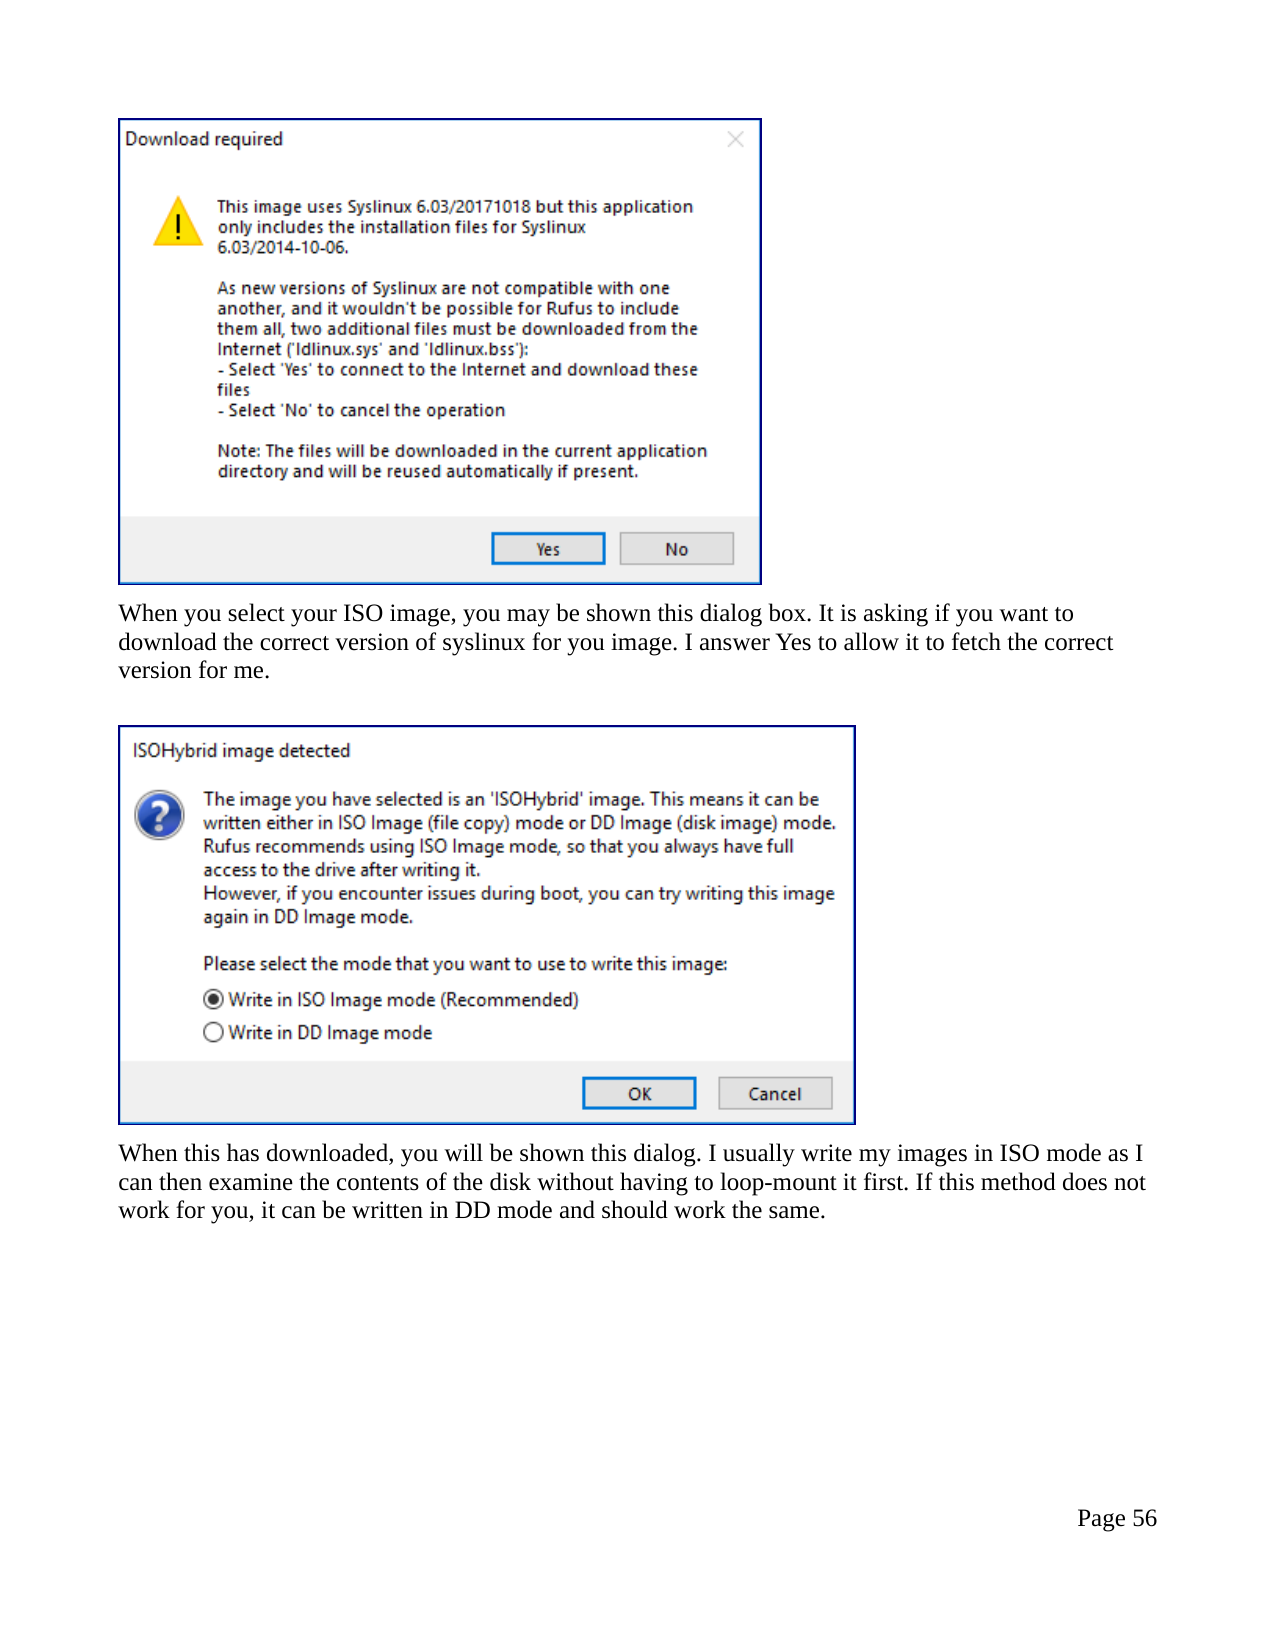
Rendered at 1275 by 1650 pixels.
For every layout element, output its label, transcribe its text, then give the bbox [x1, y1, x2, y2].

picture [120, 727, 854, 1124]
text When this has downloaded, you will be shown this dialog. I usually write my images in ISO mode as I can then examine the contents of the disk without having to loop-mount it first. If this method does not work for you, it can be written in DD mode and should work the same. [118, 1138, 1157, 1224]
text When you select your ISO image, you may be shown this dialog box. It is asking if you want to download the correct version of syslinux for you image. I answer Yes to allow it to fetch the correct version for me. [118, 598, 1157, 684]
picture [120, 120, 760, 584]
